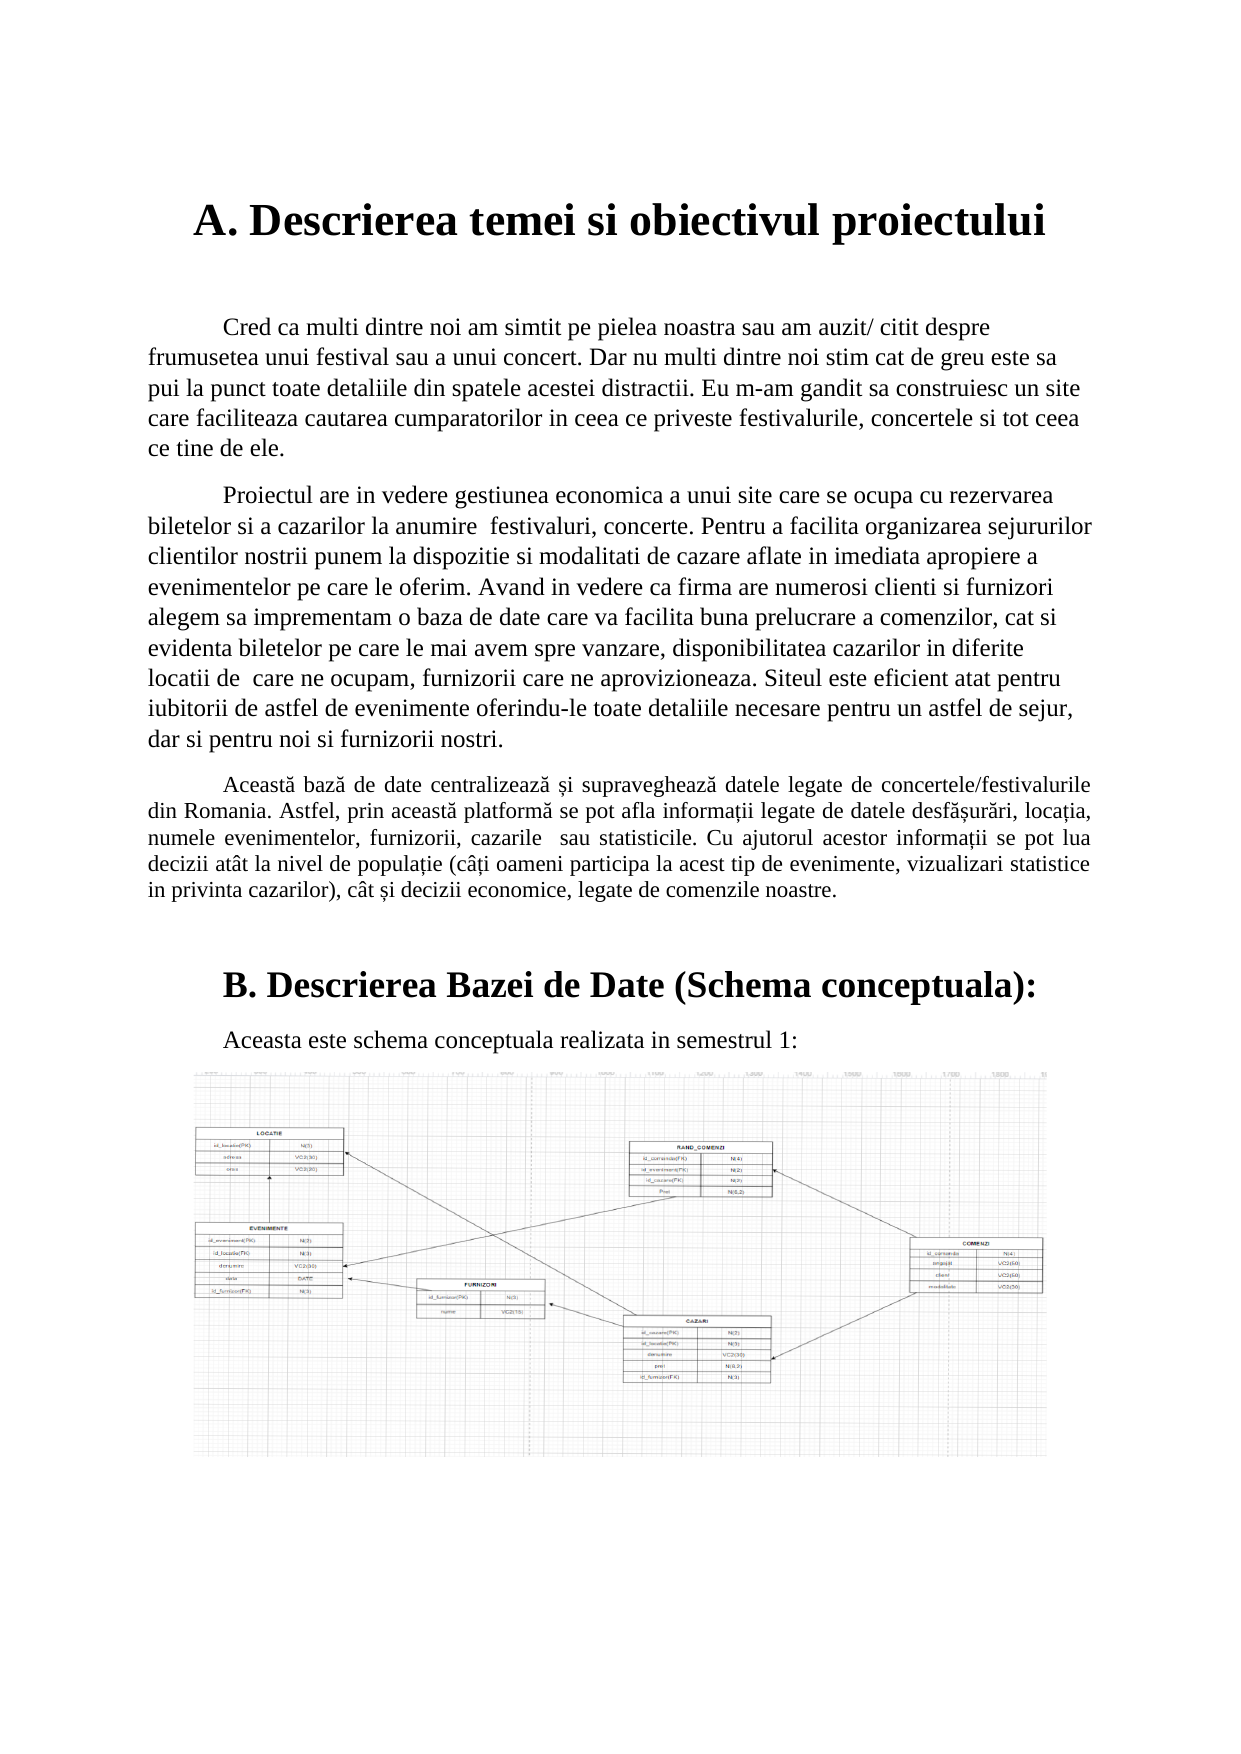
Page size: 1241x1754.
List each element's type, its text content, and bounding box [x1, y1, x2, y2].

text Cred ca multi dintre noi am simtit pe pielea noastra sau am auzit/ citit despre frumusetea unui festival sau a unui concert. Dar nu multi dintre noi stim cat de greu este sa pui la punct toate detaliile din spatele acestei distractii. Eu m-am gandit sa construiesc un site care faciliteaza cautarea cumparatorilor in ceea ce priveste festivalurile, concertele si tot ceea ce tine de ele. [148, 312, 1093, 462]
text Această bază de date centralizează și supraveghează datele legate de concertele/festivalurile din Romania. Astfel, prin această platformă se pot afla informații legate de datele desfășurări, locația, numele evenimentelor, furnizorii, cazarile sau statisticile. Cu ajutorul acestor informații se pot lua decizii atât la nivel de populație (câți oameni participa la acest tip de evenimente, vizualizari statistice in privinta cazarilor), cât și decizii economice, legate de comenzile noastre. [148, 771, 1093, 903]
text Aceasta este schema conceptuala realizata in semestrul 1: [148, 1025, 1093, 1054]
text A. Descrierea temei si obiectivul proiectului [148, 192, 1093, 245]
text Proiectul are in vedere gestiunea economica a unui site care se ocupa cu rezervarea biletelor si a cazarilor la anumire festivaluri, concerte. Pentru a facilita organizarea sejururilor clientilor nostrii punem la dispozitie si modalitati de cazare aflate in imediata apropiere a evenimentelor pe care le oferim. Avand in vedere ca firma are numerosi clienti si furnizori alegem sa imprementam o baza de date care va facilita buna prelucrare a comenzilor, cat si evidenta biletelor pe care le mai avem spre vanzare, disponibilitatea cazarilor in diferite locatii de care ne ocupam, furnizorii care ne aprovizioneaza. Siteul este eficient atat pentru iubitorii de astfel de evenimente oferindu-le toate detaliile necesare pentru un astfel de sejur, dar si pentru noi si furnizorii nostri. [148, 481, 1093, 753]
text B. Descrierea Bazei de Date (Schema conceptuala): [148, 963, 1093, 1006]
